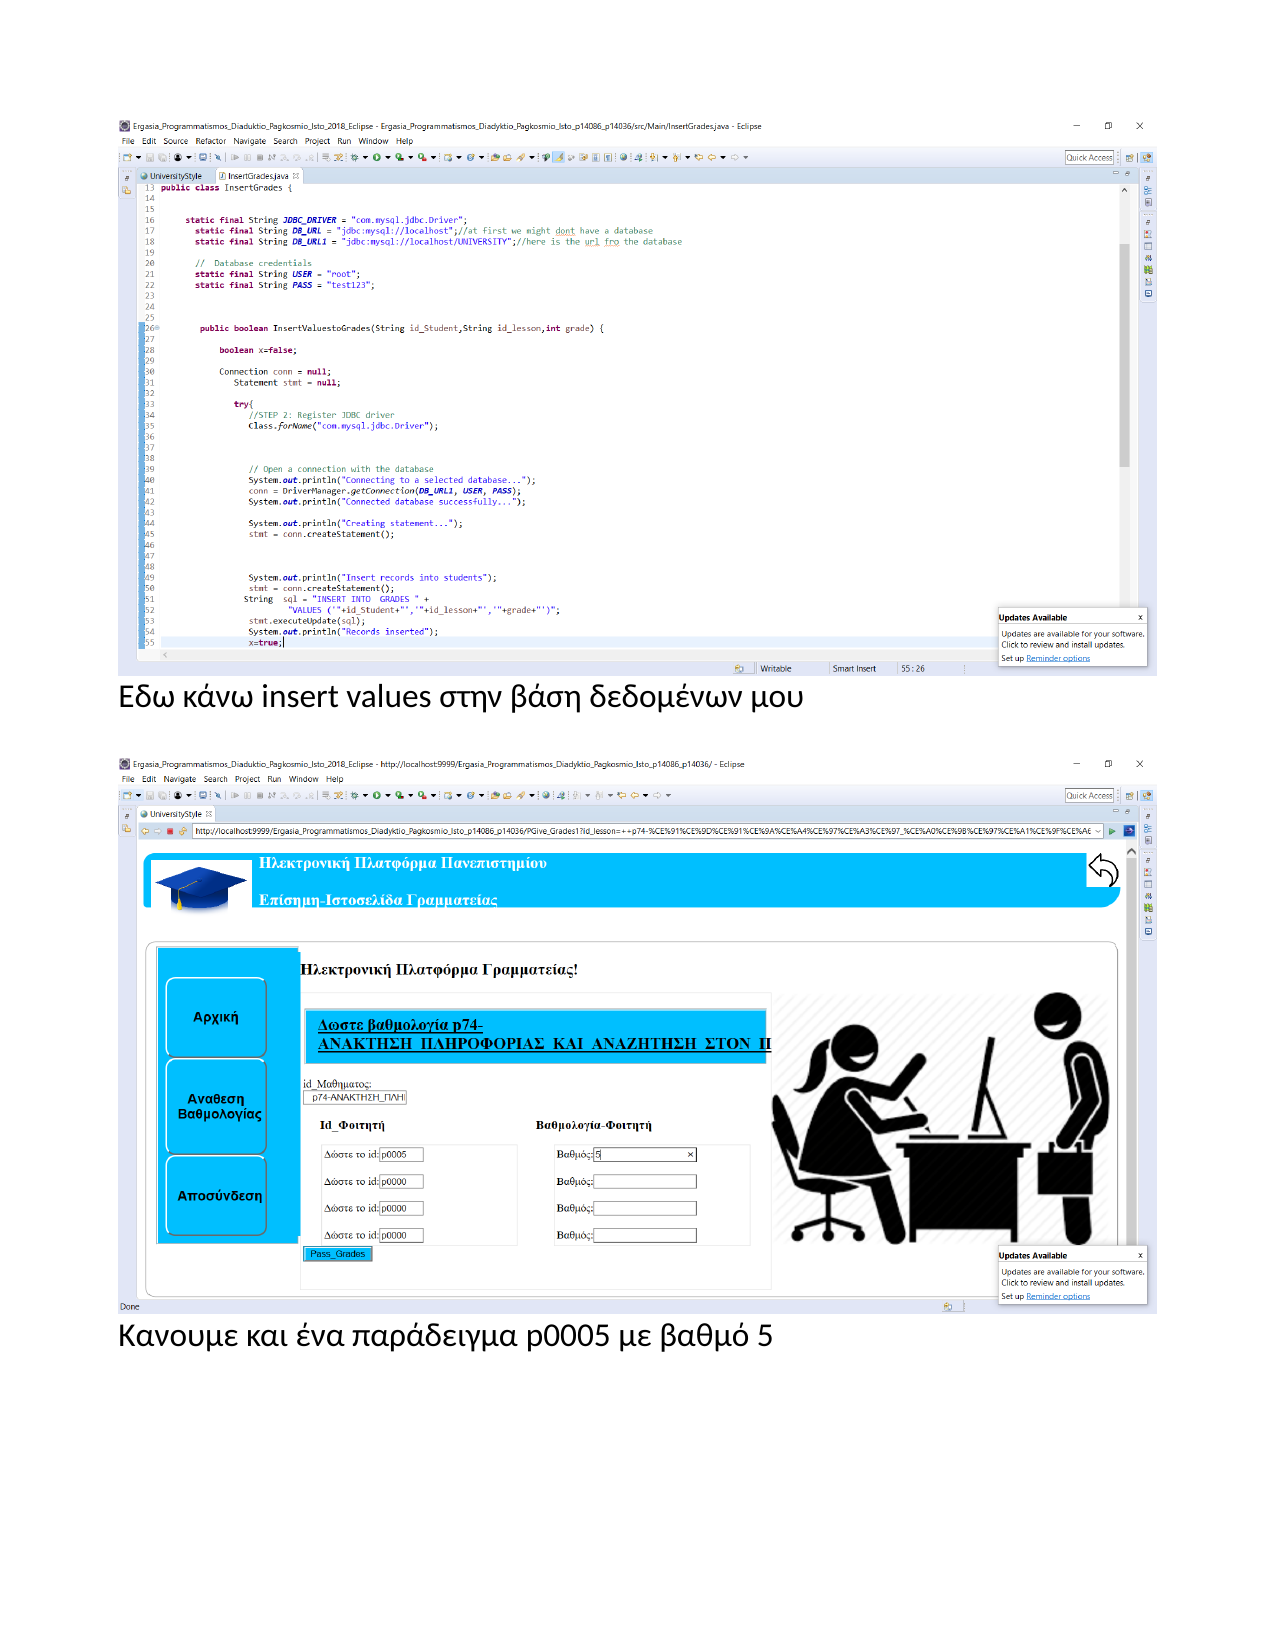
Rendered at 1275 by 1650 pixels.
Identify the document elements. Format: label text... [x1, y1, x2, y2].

picture [118, 118, 1157, 676]
text Κανουμε και ένα παράδειγμα p0005 με βαθμό 5 [118, 1314, 1157, 1355]
picture [118, 756, 1157, 1314]
text Eδω κάνω insert values στην βάση δεδομένων μου [118, 676, 1157, 716]
